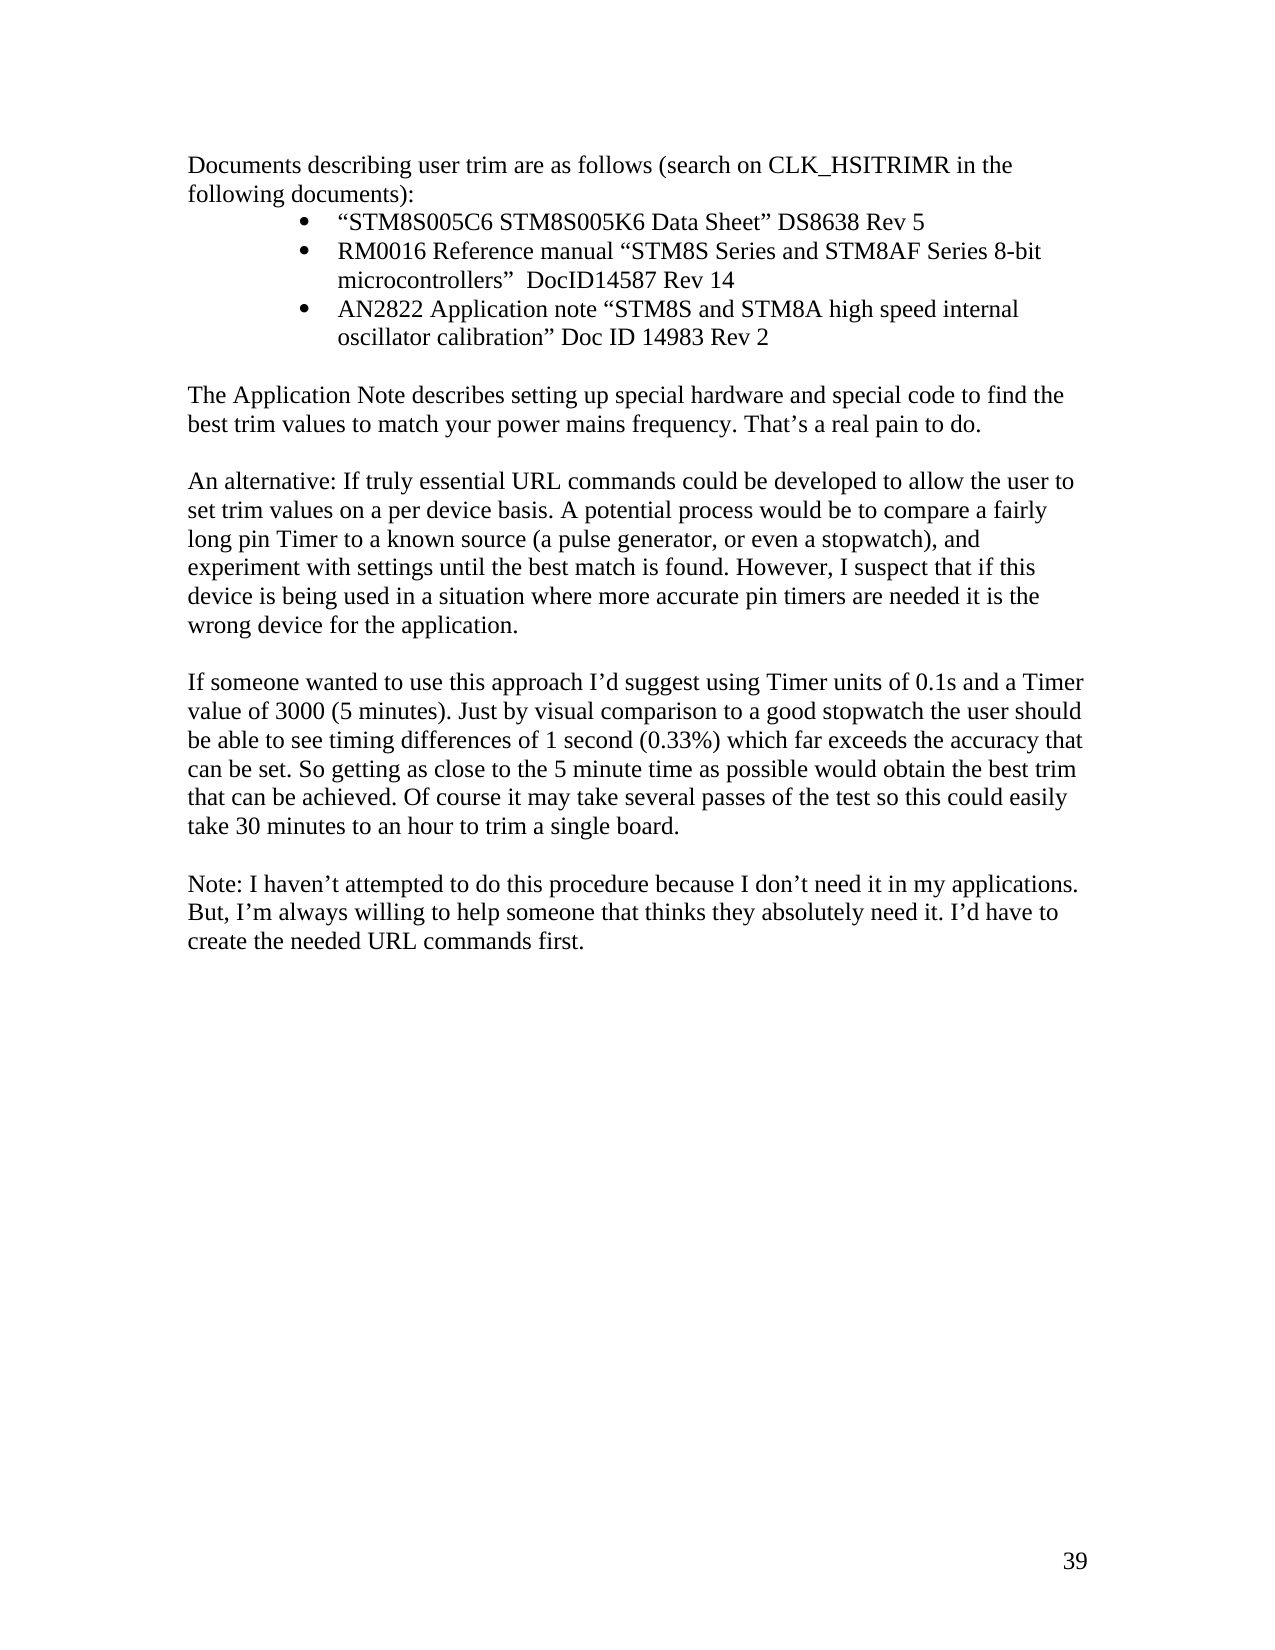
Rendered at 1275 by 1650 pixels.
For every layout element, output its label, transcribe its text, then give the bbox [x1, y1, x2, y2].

text If someone wanted to use this approach I’d suggest using Timer units of 0.1s and a Timer value of 3000 (5 minutes). Just by visual comparison to a good stopwatch the user should be able to see timing differences of 1 second (0.33%) which far exceeds the accuracy that can be set. So getting as close to the 5 minute time as possible would obtain the best trim that can be achieved. Of course it may take several passes of the test so this could easily take 30 minutes to an hour to trim a single board. [187, 667, 1087, 840]
text Documents describing user trim are as follows (search on CLK_HSITRIMR in the following documents): [187, 150, 1087, 207]
text Note: I haven’t attempted to do this procedure because I don’t need it in my applications. But, I’m always willing to help someone that thinks they absolutely need it. I’d have to create the needed URL commands first. [187, 869, 1087, 955]
list “STM8S005C6 STM8S005K6 Data Sheet” DS8638 Rev 5 [300, 207, 1087, 236]
list RM0016 Reference manual “STM8S Series and STM8AF Series 8-bit microcontrollers” DocID14587 Rev 14 [300, 236, 1087, 294]
text The Application Note describes setting up special hardware and special code to find the best trim values to match your power mains frequency. That’s a real pain to do. [187, 380, 1087, 437]
text An alternative: If truly essential URL commands could be developed to allow the user to set trim values on a per device basis. A potential process would be to compare a fairly long pin Timer to a known source (a pulse generator, or even a stopwatch), and experiment with settings until the best match is found. However, I suspect that if this device is being used in a situation where more accurate pin timers are needed it is the wrong device for the application. [187, 466, 1087, 639]
list AN2822 Application note “STM8S and STM8A high speed internal oscillator calibration” Doc ID 14983 Rev 2 [300, 294, 1087, 351]
